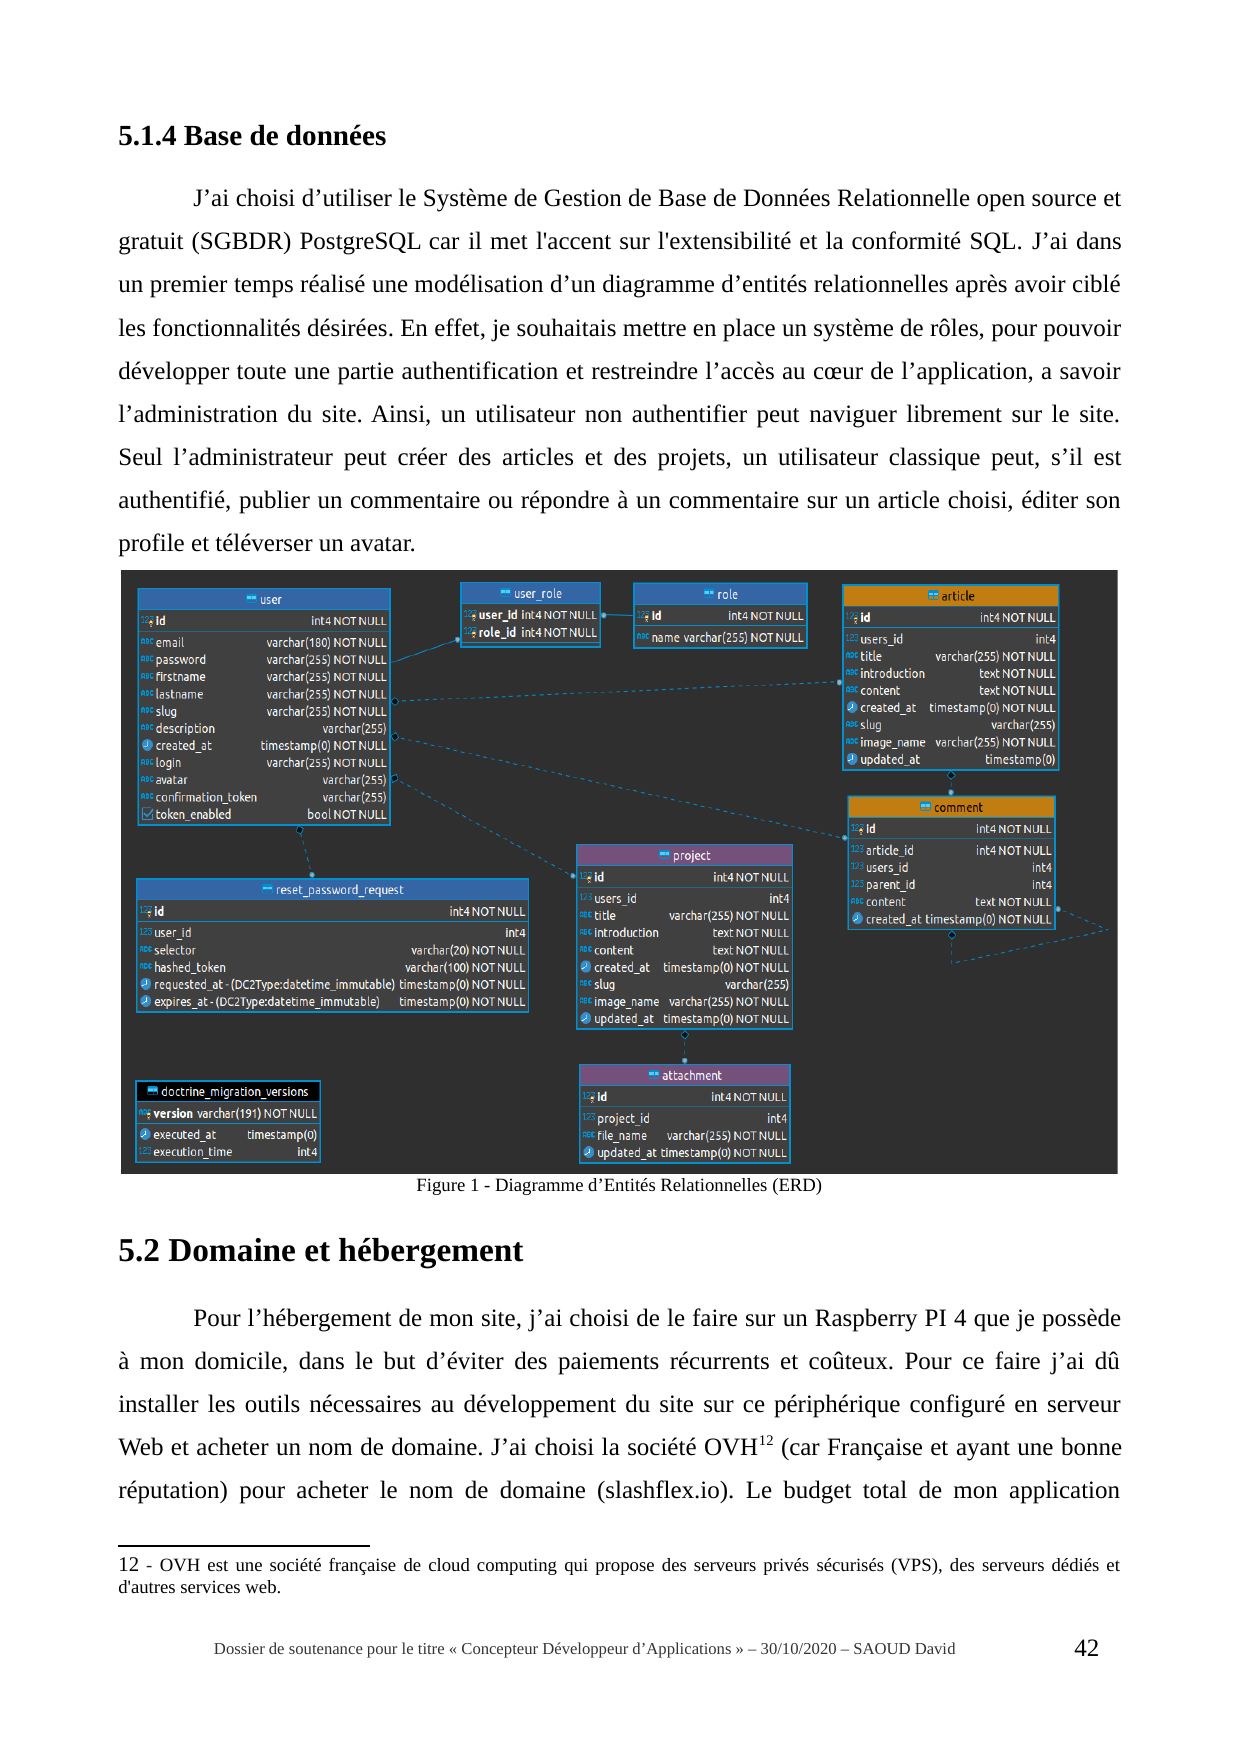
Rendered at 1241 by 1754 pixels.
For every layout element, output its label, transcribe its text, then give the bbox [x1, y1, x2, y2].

picture [121, 570, 1118, 1174]
subtitle 5.1.4 Base de données [118, 118, 1122, 152]
text Figure 1 - Diagramme d’Entités Relationnelles (ERD) [121, 1174, 1117, 1195]
text - OVH est une société française de cloud computing qui propose des serveurs privés sécurisés (VPS), des serveurs dédiés et d'autres services web. [118, 1552, 1122, 1598]
subtitle 5.2 Domaine et hébergement [118, 1231, 1122, 1269]
text Pour l’hébergement de mon site, j’ai choisi de le faire sur un Raspberry PI 4 que je possède à mon domicile, dans le but d’éviter des paiements récurrents et coûteux. Pour ce faire j’ai dû installer les outils nécessaires au développement du site sur ce périphérique configuré en serveur Web et acheter un nom de domaine. J’ai choisi la société OVH (car Française et ayant une bonne réputation) pour acheter le nom de domaine (slashflex.io). Le budget total de mon application [118, 1303, 1122, 1504]
text J’ai choisi d’utiliser le Système de Gestion de Base de Données Relationnelle open source et gratuit (SGBDR) PostgreSQL car il met l'accent sur l'extensibilité et la conformité SQL. J’ai dans un premier temps réalisé une modélisation d’un diagramme d’entités relationnelles après avoir ciblé les fonctionnalités désirées. En effet, je souhaitais mettre en place un système de rôles, pour pouvoir développer toute une partie authentification et restreindre l’accès au cœur de l’application, a savoir l’administration du site. Ainsi, un utilisateur non authentifier peut naviguer librement sur le site. Seul l’administrateur peut créer des articles et des projets, un utilisateur classique peut, s’il est authentifié, publier un commentaire ou répondre à un commentaire sur un article choisi, éditer son profile et téléverser un avatar. [118, 183, 1122, 557]
